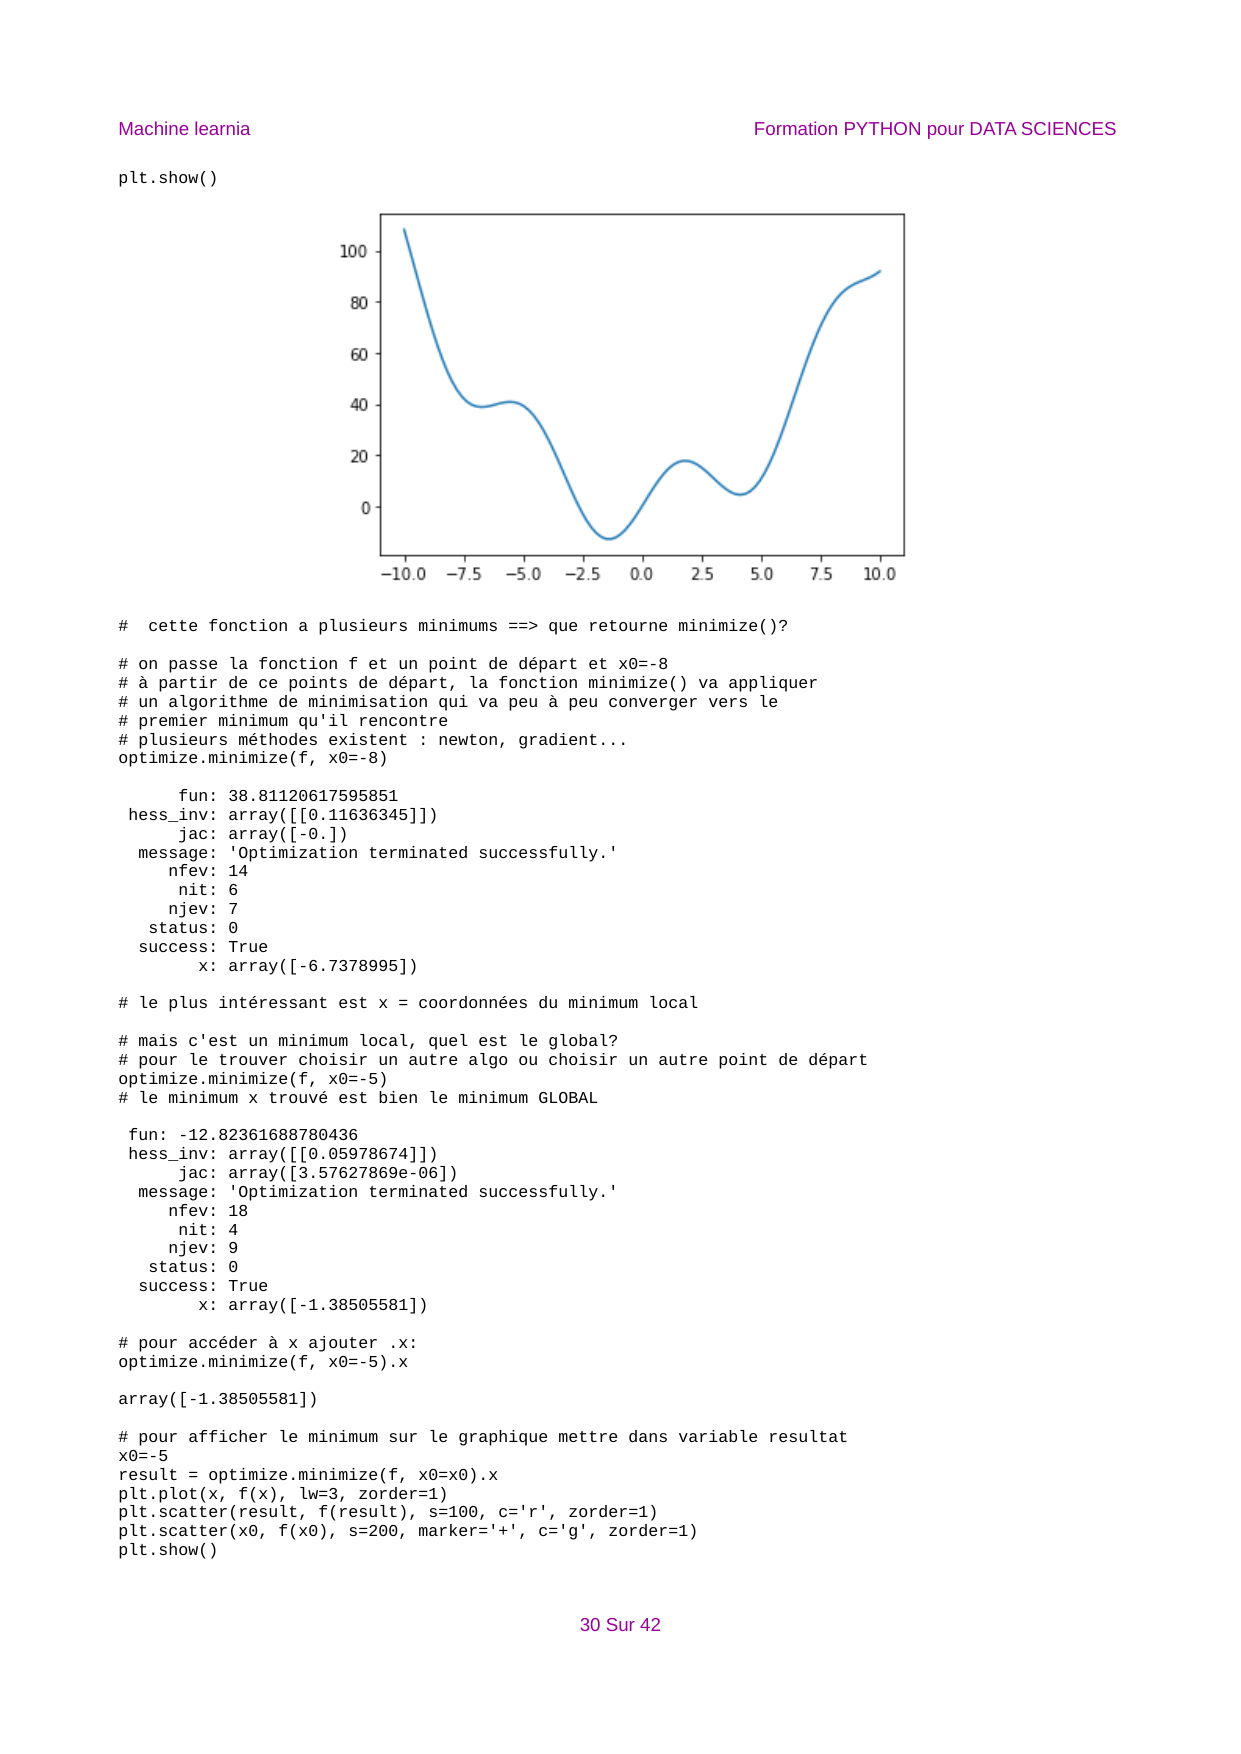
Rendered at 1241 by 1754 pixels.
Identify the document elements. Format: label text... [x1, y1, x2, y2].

text optimize.minimize(f, x0=-8) [118, 750, 1122, 769]
text # à partir de ce points de départ, la fonction minimize() va appliquer [118, 674, 1122, 693]
text nit: 4 [118, 1221, 1122, 1240]
text status: 0 [118, 919, 1122, 938]
text # plusieurs méthodes existent : newton, gradient... [118, 731, 1122, 750]
text jac: array([3.57627869e-06]) [118, 1165, 1122, 1183]
text x: array([-6.7378995]) [118, 957, 1122, 976]
text optimize.minimize(f, x0=-5) [118, 1070, 1122, 1089]
text # pour accéder à x ajouter .x: [118, 1334, 1122, 1353]
text # un algorithme de minimisation qui va peu à peu converger vers le [118, 693, 1122, 712]
text success: True [118, 938, 1122, 957]
text x: array([-1.38505581]) [118, 1297, 1122, 1316]
text plt.scatter(result, f(result), s=100, c='r', zorder=1) [118, 1504, 1122, 1523]
text # mais c'est un minimum local, quel est le global? [118, 1033, 1122, 1052]
text # pour le trouver choisir un autre algo ou choisir un autre point de départ [118, 1052, 1122, 1070]
text njev: 7 [118, 901, 1122, 919]
text # cette fonction a plusieurs minimums ==> que retourne minimize()? [118, 618, 1122, 637]
text njev: 9 [118, 1240, 1122, 1259]
text jac: array([-0.]) [118, 825, 1122, 844]
text nfev: 18 [118, 1202, 1122, 1221]
text # le plus intéressant est x = coordonnées du minimum local [118, 995, 1122, 1014]
text plt.scatter(x0, f(x0), s=200, marker='+', c='g', zorder=1) [118, 1523, 1122, 1542]
text plt.show() [118, 1542, 1122, 1561]
text plt.plot(x, f(x), lw=3, zorder=1) [118, 1485, 1122, 1504]
text fun: -12.82361688780436 [118, 1127, 1122, 1146]
text success: True [118, 1278, 1122, 1297]
text # premier minimum qu'il rencontre [118, 712, 1122, 731]
text # pour afficher le minimum sur le graphique mettre dans variable resultat [118, 1429, 1122, 1447]
text # le minimum x trouvé est bien le minimum GLOBAL [118, 1089, 1122, 1108]
text status: 0 [118, 1259, 1122, 1278]
text message: 'Optimization terminated successfully.' [118, 1183, 1122, 1202]
text # on passe la fonction f et un point de départ et x0=-8 [118, 656, 1122, 674]
text hess_inv: array([[0.05978674]]) [118, 1146, 1122, 1165]
picture [316, 206, 924, 599]
text optimize.minimize(f, x0=-5).x [118, 1353, 1122, 1372]
text message: 'Optimization terminated successfully.' [118, 844, 1122, 863]
text hess_inv: array([[0.11636345]]) [118, 806, 1122, 825]
text x0=-5 [118, 1447, 1122, 1466]
text nit: 6 [118, 882, 1122, 901]
text nfev: 14 [118, 863, 1122, 882]
text array([-1.38505581]) [118, 1391, 1122, 1410]
text result = optimize.minimize(f, x0=x0).x [118, 1466, 1122, 1485]
text fun: 38.81120617595851 [118, 788, 1122, 806]
text plt.show() [118, 169, 1122, 188]
